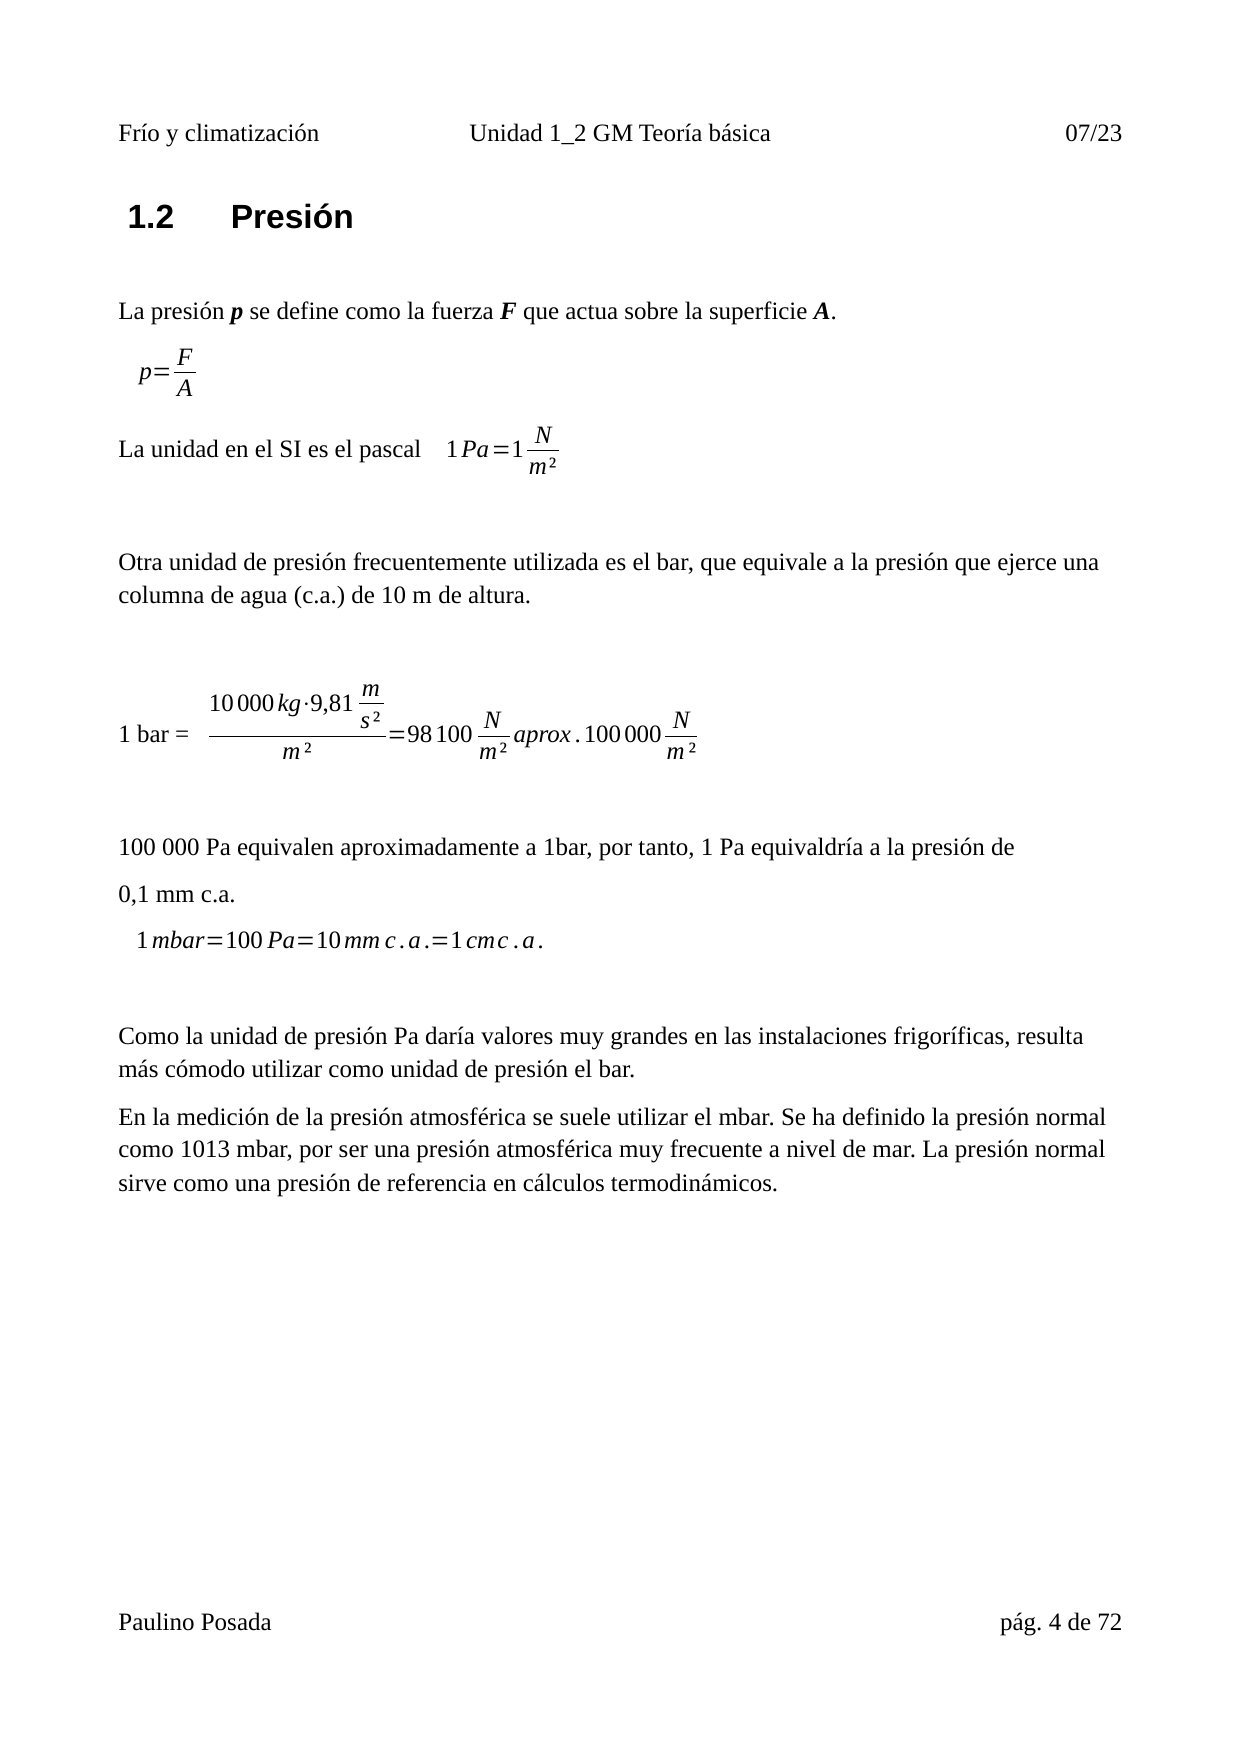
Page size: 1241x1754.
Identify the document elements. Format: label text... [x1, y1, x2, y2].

subtitle Presión [118, 197, 1122, 236]
text 0,1 mm c.a. [118, 879, 1122, 908]
text En la medición de la presión atmosférica se suele utilizar el mbar. Se ha definido la presión normal como 1013 mbar, por ser una presión atmosférica muy frecuente a nivel de mar. La presión normal sirve como una presión de referencia en cálculos termodinámicos. [118, 1102, 1122, 1196]
text La unidad en el SI es el pascal [118, 421, 1122, 480]
text Otra unidad de presión frecuentemente utilizada es el bar, que equivale a la presión que ejerce una columna de agua (c.a.) de 10 m de altura. [118, 547, 1122, 608]
text 100 000 Pa equivalen aproximadamente a 1bar, por tanto, 1 Pa equivaldría a la presión de [118, 832, 1122, 860]
text 1 bar = [118, 675, 1122, 765]
text La presión p se define como la fuerza F que actua sobre la superficie A. [118, 296, 1122, 325]
text Como la unidad de presión Pa daría valores muy grandes en las instalaciones frigoríficas, resulta más cómodo utilizar como unidad de presión el bar. [118, 1021, 1122, 1083]
